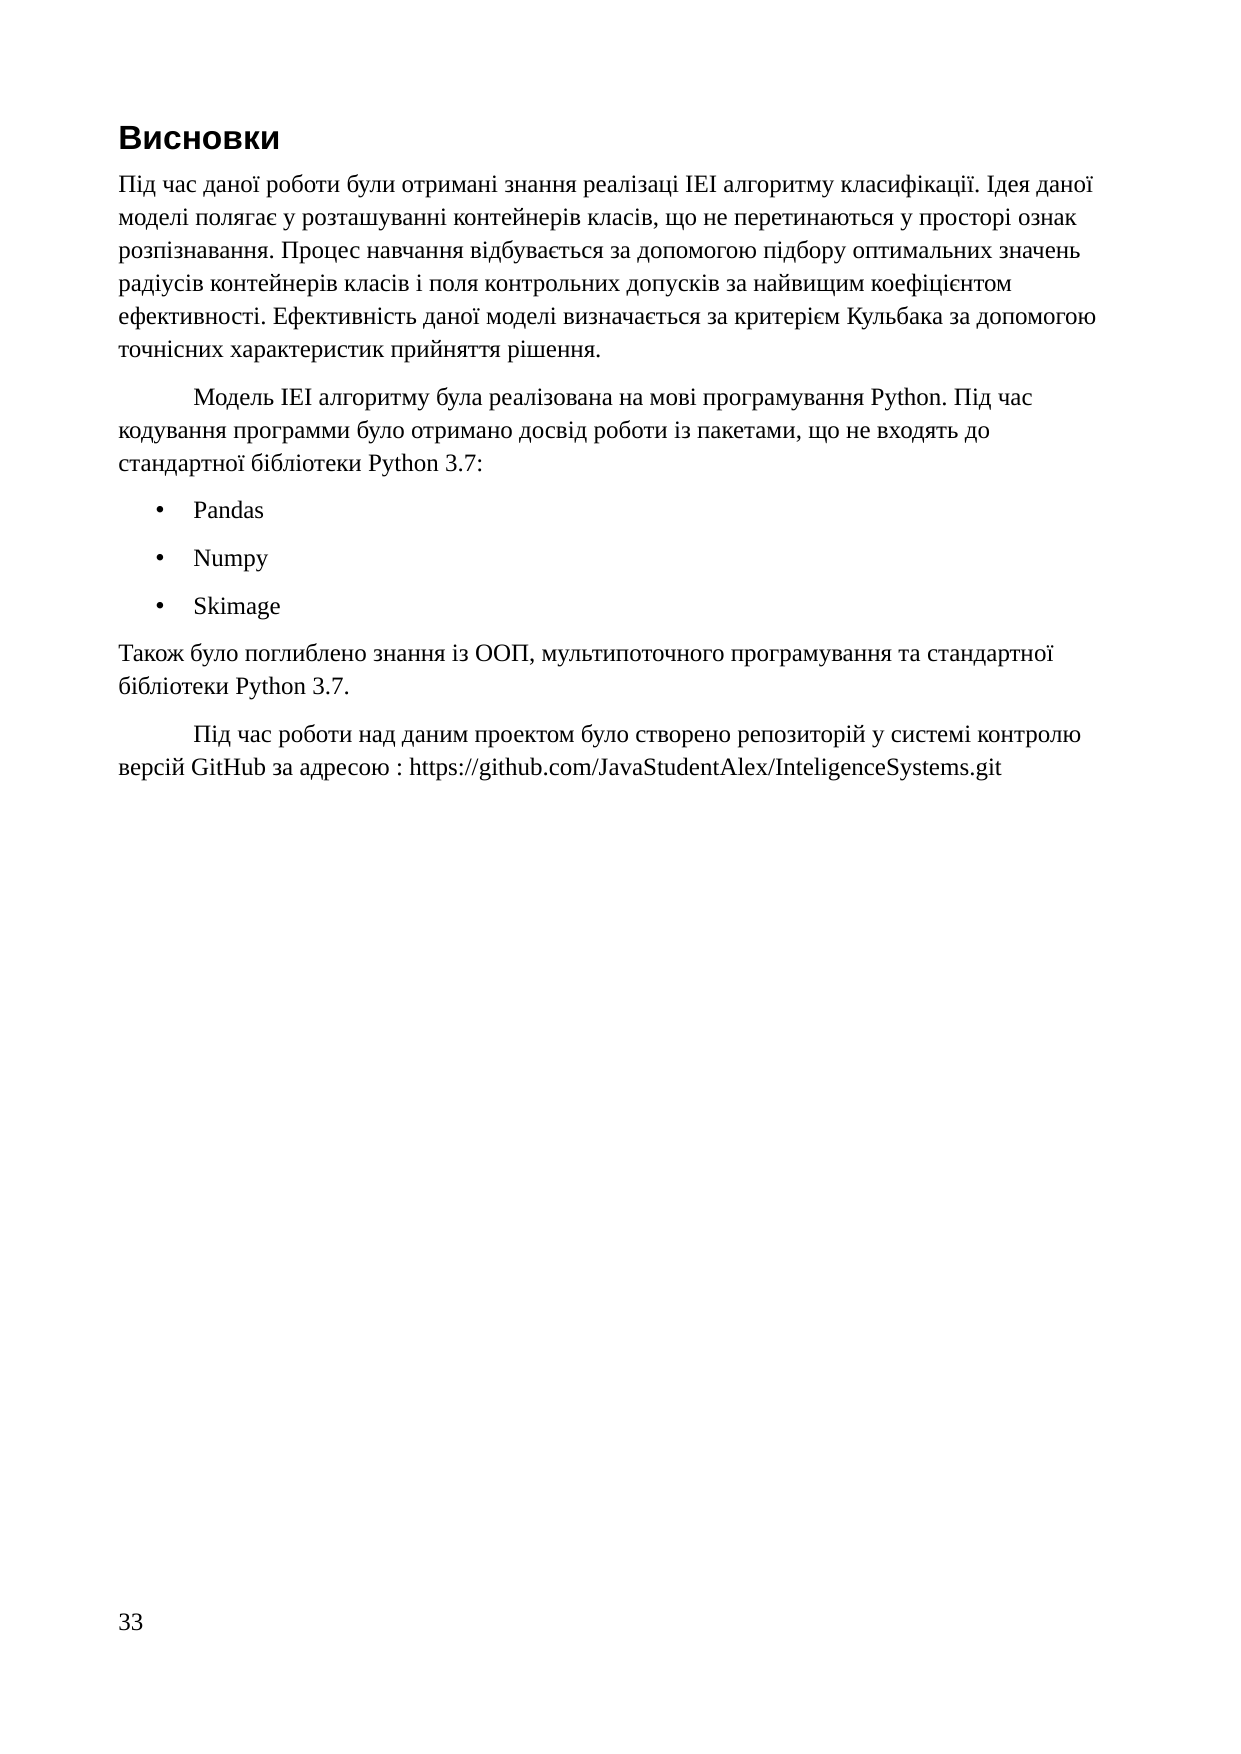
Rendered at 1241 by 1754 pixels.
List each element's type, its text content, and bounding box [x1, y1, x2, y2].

text Модель ІЕІ алгоритму була реалізована на мові програмування Python. Під час кодування программи було отримано досвід роботи із пакетами, що не входять до стандартної бібліотеки Python 3.7: [118, 382, 1122, 477]
list Skimage [156, 591, 1122, 619]
subtitle Висновки [118, 118, 1122, 157]
list Pandas [156, 496, 1122, 524]
text Під час роботи над даним проектом було створено репозиторій у системі контролю версій GitHub за адресою : https://github.com/JavaStudentAlex/InteligenceSystems.git [118, 719, 1122, 781]
text Також було поглиблено знання із ООП, мультипоточного програмування та стандартної бібліотеки Python 3.7. [118, 638, 1122, 700]
list Numpy [156, 543, 1122, 572]
text Під час даної роботи були отримані знання реалізаці ІЕІ алгоритму класифікації. Ідея даної моделі полягає у розташуванні контейнерів класів, що не перетинаються у просторі ознак розпізнавання. Процес навчання відбувається за допомогою підбору оптимальних значень радіусів контейнерів класів і поля контрольних допусків за найвищим коефіцієнтом ефективності. Ефективність даної моделі визначається за критерієм Кульбака за допомогою точнісних характеристик прийняття рішення. [118, 169, 1122, 363]
